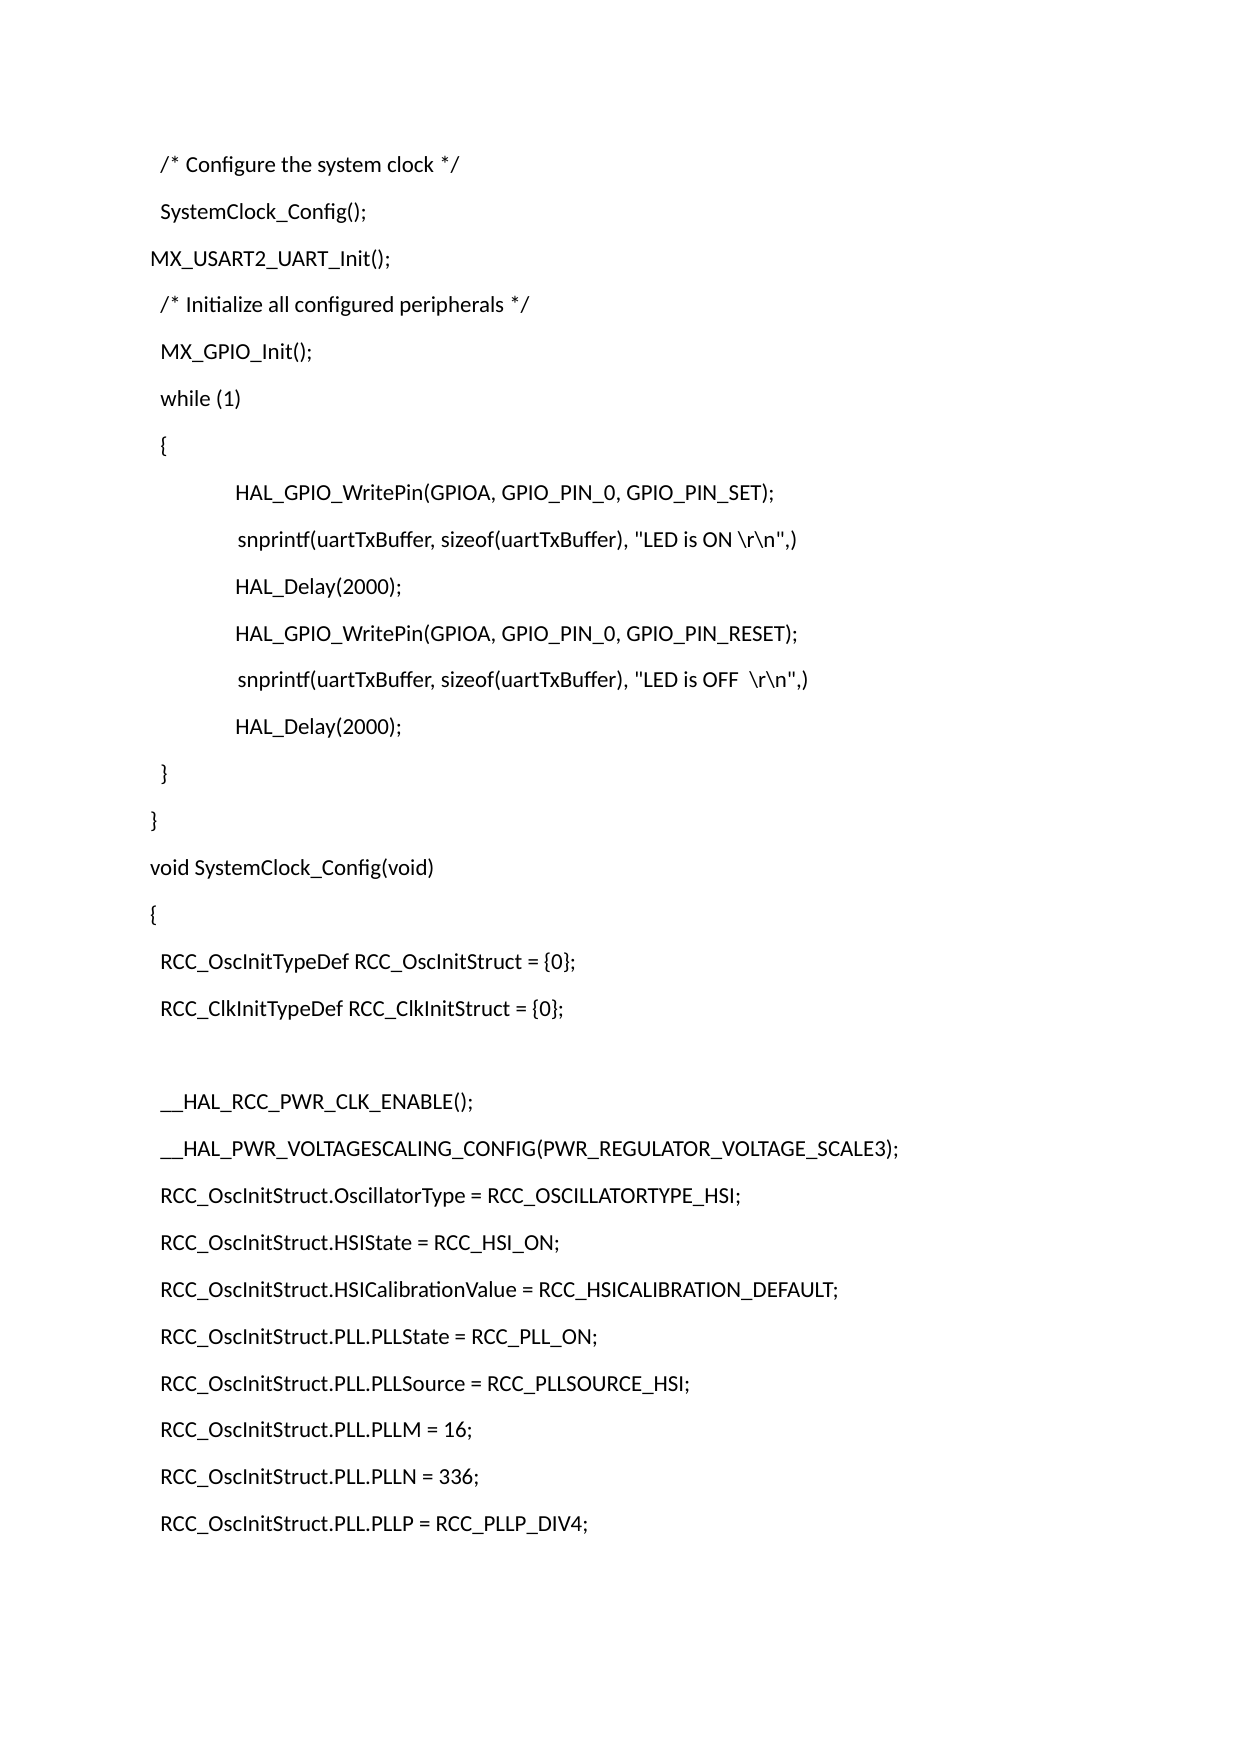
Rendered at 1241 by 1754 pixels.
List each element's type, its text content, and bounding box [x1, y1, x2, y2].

text snprintf(uartTxBuffer, sizeof(uartTxBuffer), "LED is OFF \r\n",) [150, 666, 1090, 694]
text RCC_OscInitStruct.PLL.PLLN = 336; [150, 1462, 1090, 1491]
text __HAL_RCC_PWR_CLK_ENABLE(); [150, 1087, 1090, 1116]
text MX_USART2_UART_Init(); [150, 244, 1090, 272]
text RCC_OscInitStruct.PLL.PLLM = 16; [150, 1416, 1090, 1444]
text snprintf(uartTxBuffer, sizeof(uartTxBuffer), "LED is ON \r\n",) [150, 525, 1090, 553]
text while (1) [150, 384, 1090, 412]
text RCC_OscInitStruct.PLL.PLLP = RCC_PLLP_DIV4; [150, 1509, 1090, 1537]
text RCC_OscInitTypeDef RCC_OscInitStruct = {0}; [150, 947, 1090, 975]
text { [150, 431, 1090, 459]
text RCC_OscInitStruct.HSIState = RCC_HSI_ON; [150, 1228, 1090, 1256]
text SystemClock_Config(); [150, 197, 1090, 225]
text HAL_Delay(2000); [150, 572, 1090, 600]
text RCC_OscInitStruct.OscillatorType = RCC_OSCILLATORTYPE_HSI; [150, 1181, 1090, 1209]
text /* Initialize all configured peripherals */ [150, 291, 1090, 319]
text } [150, 806, 1090, 834]
text { [150, 900, 1090, 928]
text } [150, 759, 1090, 787]
text MX_GPIO_Init(); [150, 337, 1090, 366]
text __HAL_PWR_VOLTAGESCALING_CONFIG(PWR_REGULATOR_VOLTAGE_SCALE3); [150, 1134, 1090, 1162]
text HAL_Delay(2000); [150, 712, 1090, 741]
text RCC_OscInitStruct.PLL.PLLState = RCC_PLL_ON; [150, 1322, 1090, 1350]
text /* Configure the system clock */ [150, 150, 1090, 178]
text void SystemClock_Config(void) [150, 853, 1090, 881]
text RCC_OscInitStruct.HSICalibrationValue = RCC_HSICALIBRATION_DEFAULT; [150, 1275, 1090, 1303]
text RCC_OscInitStruct.PLL.PLLSource = RCC_PLLSOURCE_HSI; [150, 1369, 1090, 1397]
text RCC_ClkInitTypeDef RCC_ClkInitStruct = {0}; [150, 994, 1090, 1022]
text HAL_GPIO_WritePin(GPIOA, GPIO_PIN_0, GPIO_PIN_RESET); [150, 619, 1090, 647]
text HAL_GPIO_WritePin(GPIOA, GPIO_PIN_0, GPIO_PIN_SET); [150, 478, 1090, 506]
